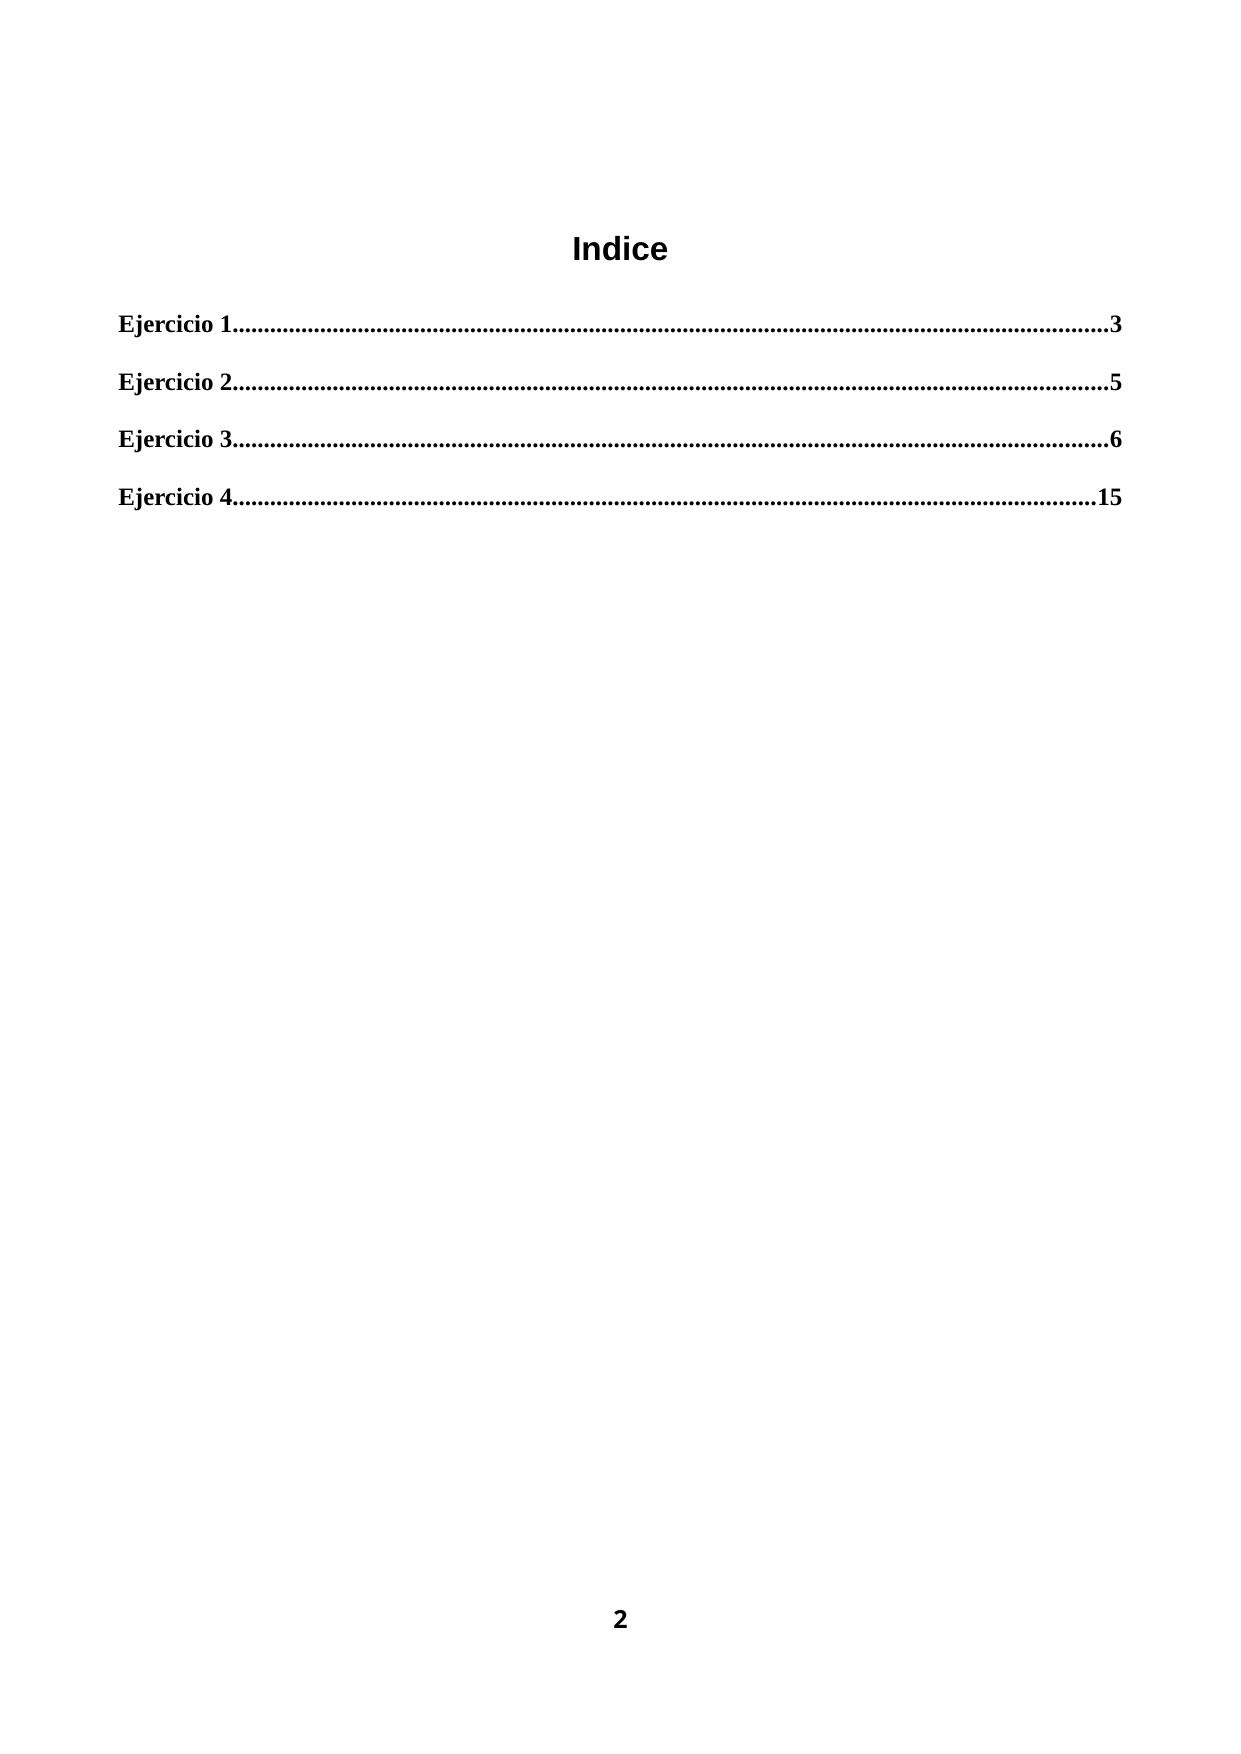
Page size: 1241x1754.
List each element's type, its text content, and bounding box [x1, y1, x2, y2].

text Ejercicio 1 3 [118, 309, 1122, 338]
subtitle Indice [118, 229, 1122, 268]
text Ejercicio 2 5 [118, 367, 1122, 395]
text Ejercicio 4 15 [118, 482, 1122, 510]
text Ejercicio 3 6 [118, 424, 1122, 453]
